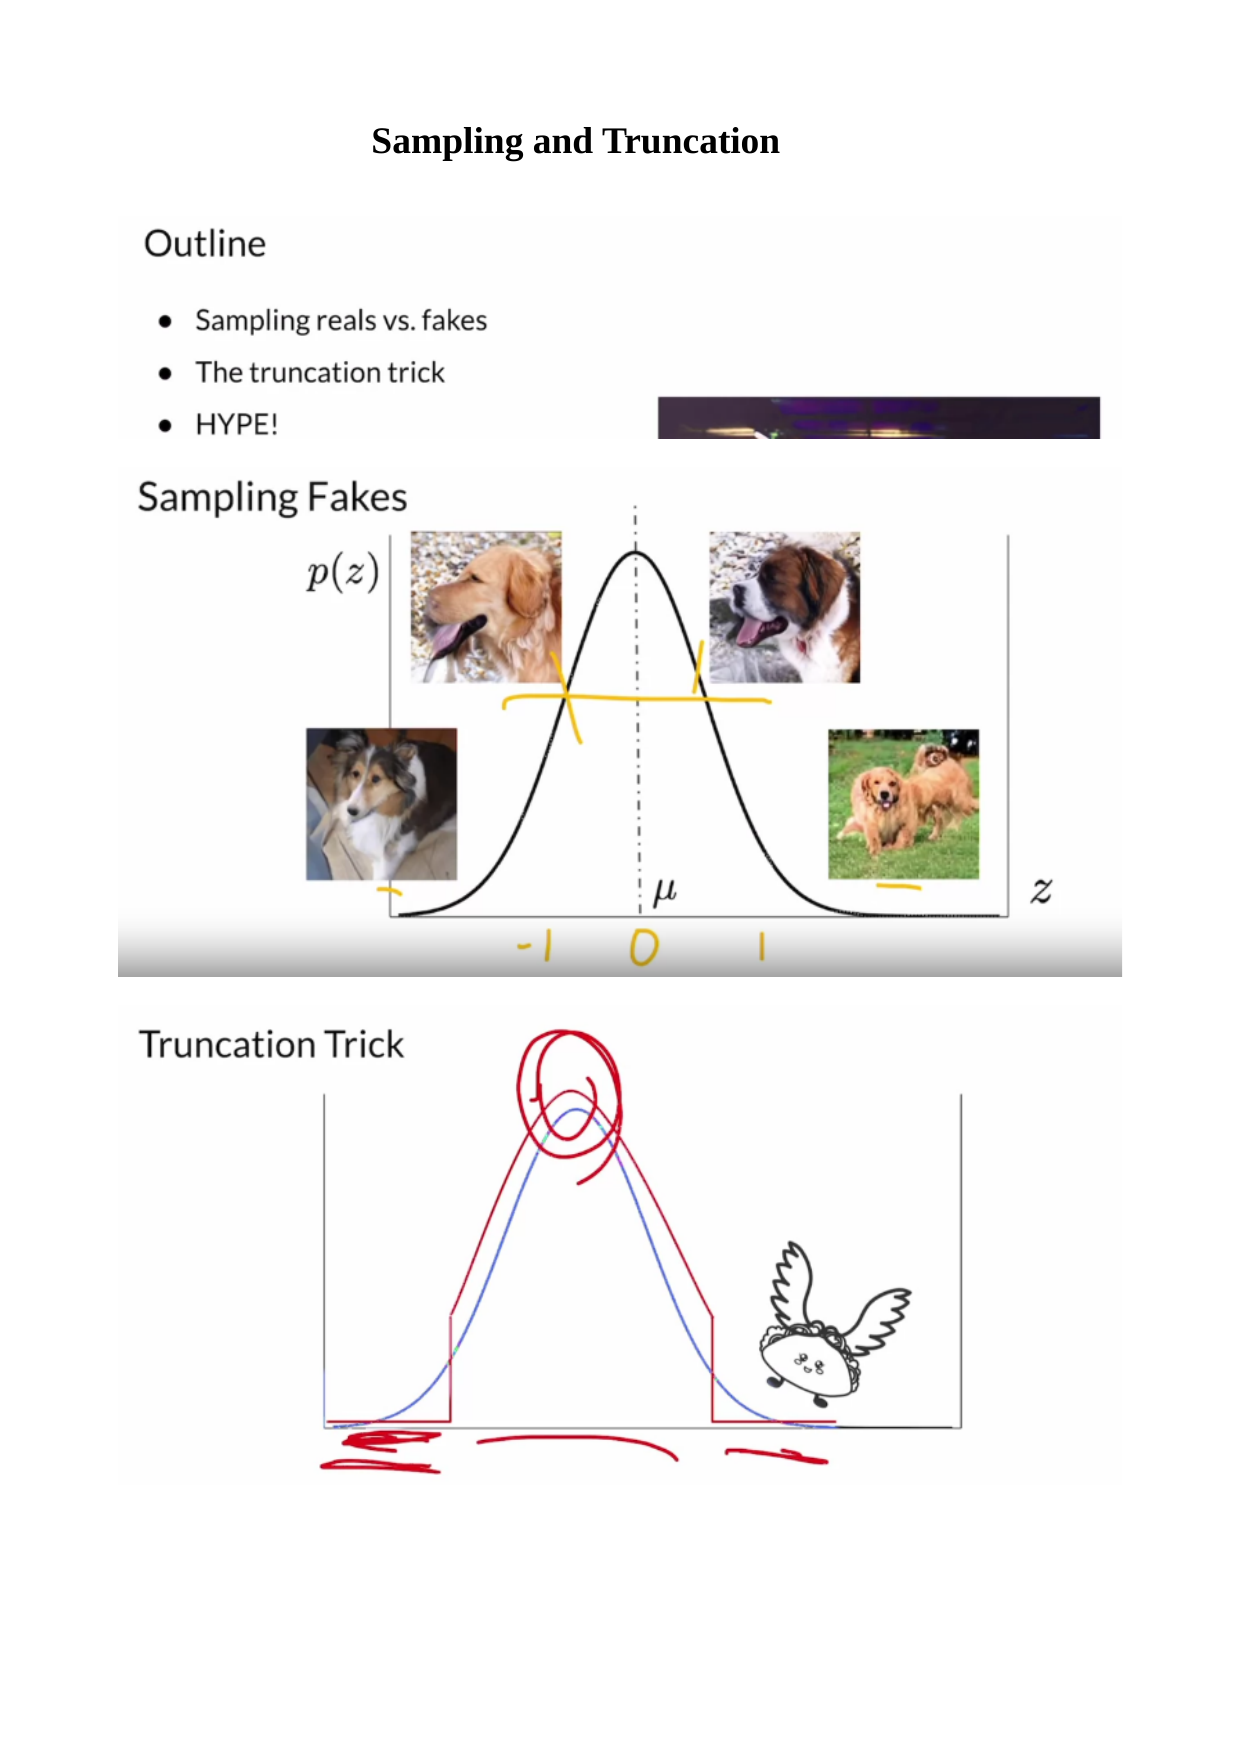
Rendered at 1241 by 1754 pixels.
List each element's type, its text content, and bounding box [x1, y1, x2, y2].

subtitle Sampling and Truncation [118, 118, 1122, 161]
picture [118, 1005, 1123, 1485]
picture [118, 216, 1123, 439]
picture [118, 467, 1123, 977]
